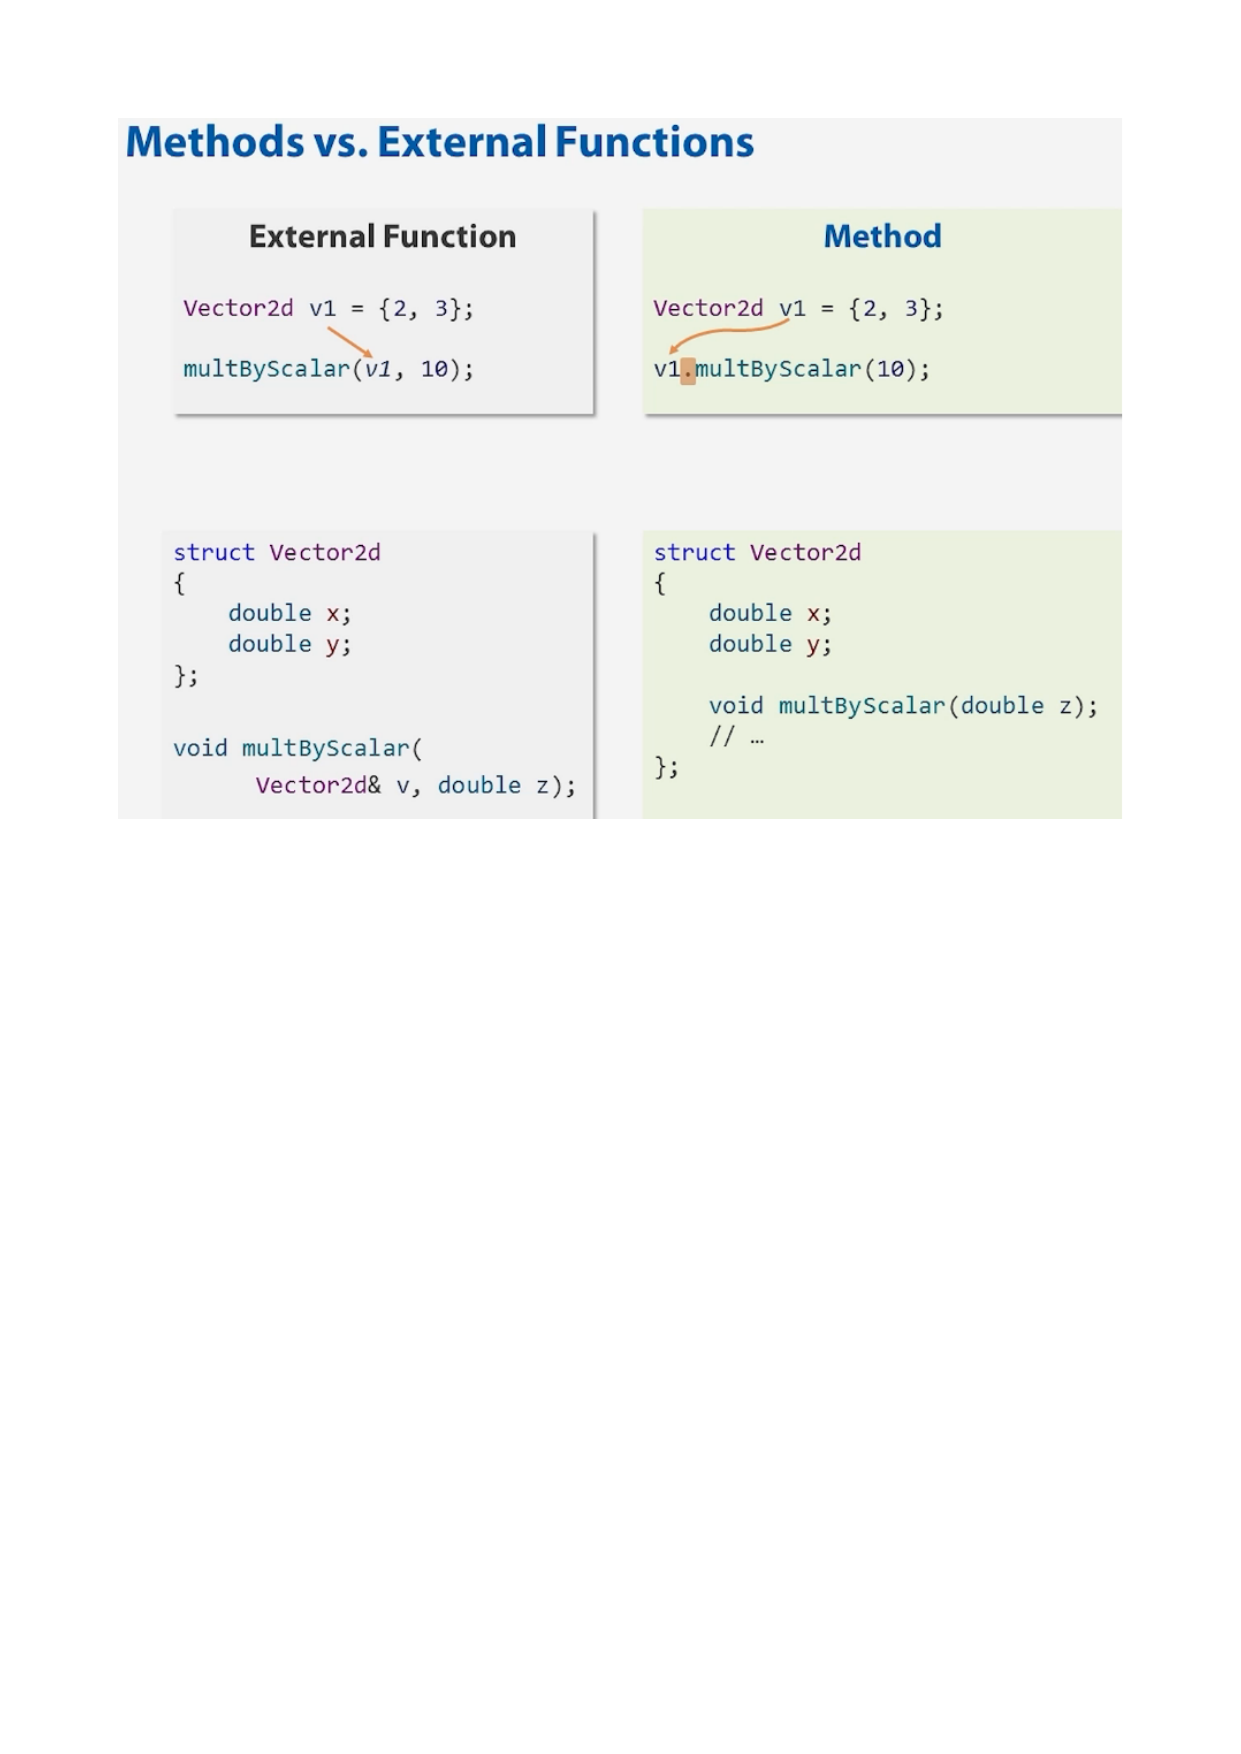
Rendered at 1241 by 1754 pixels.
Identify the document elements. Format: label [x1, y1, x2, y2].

picture [118, 118, 1123, 819]
